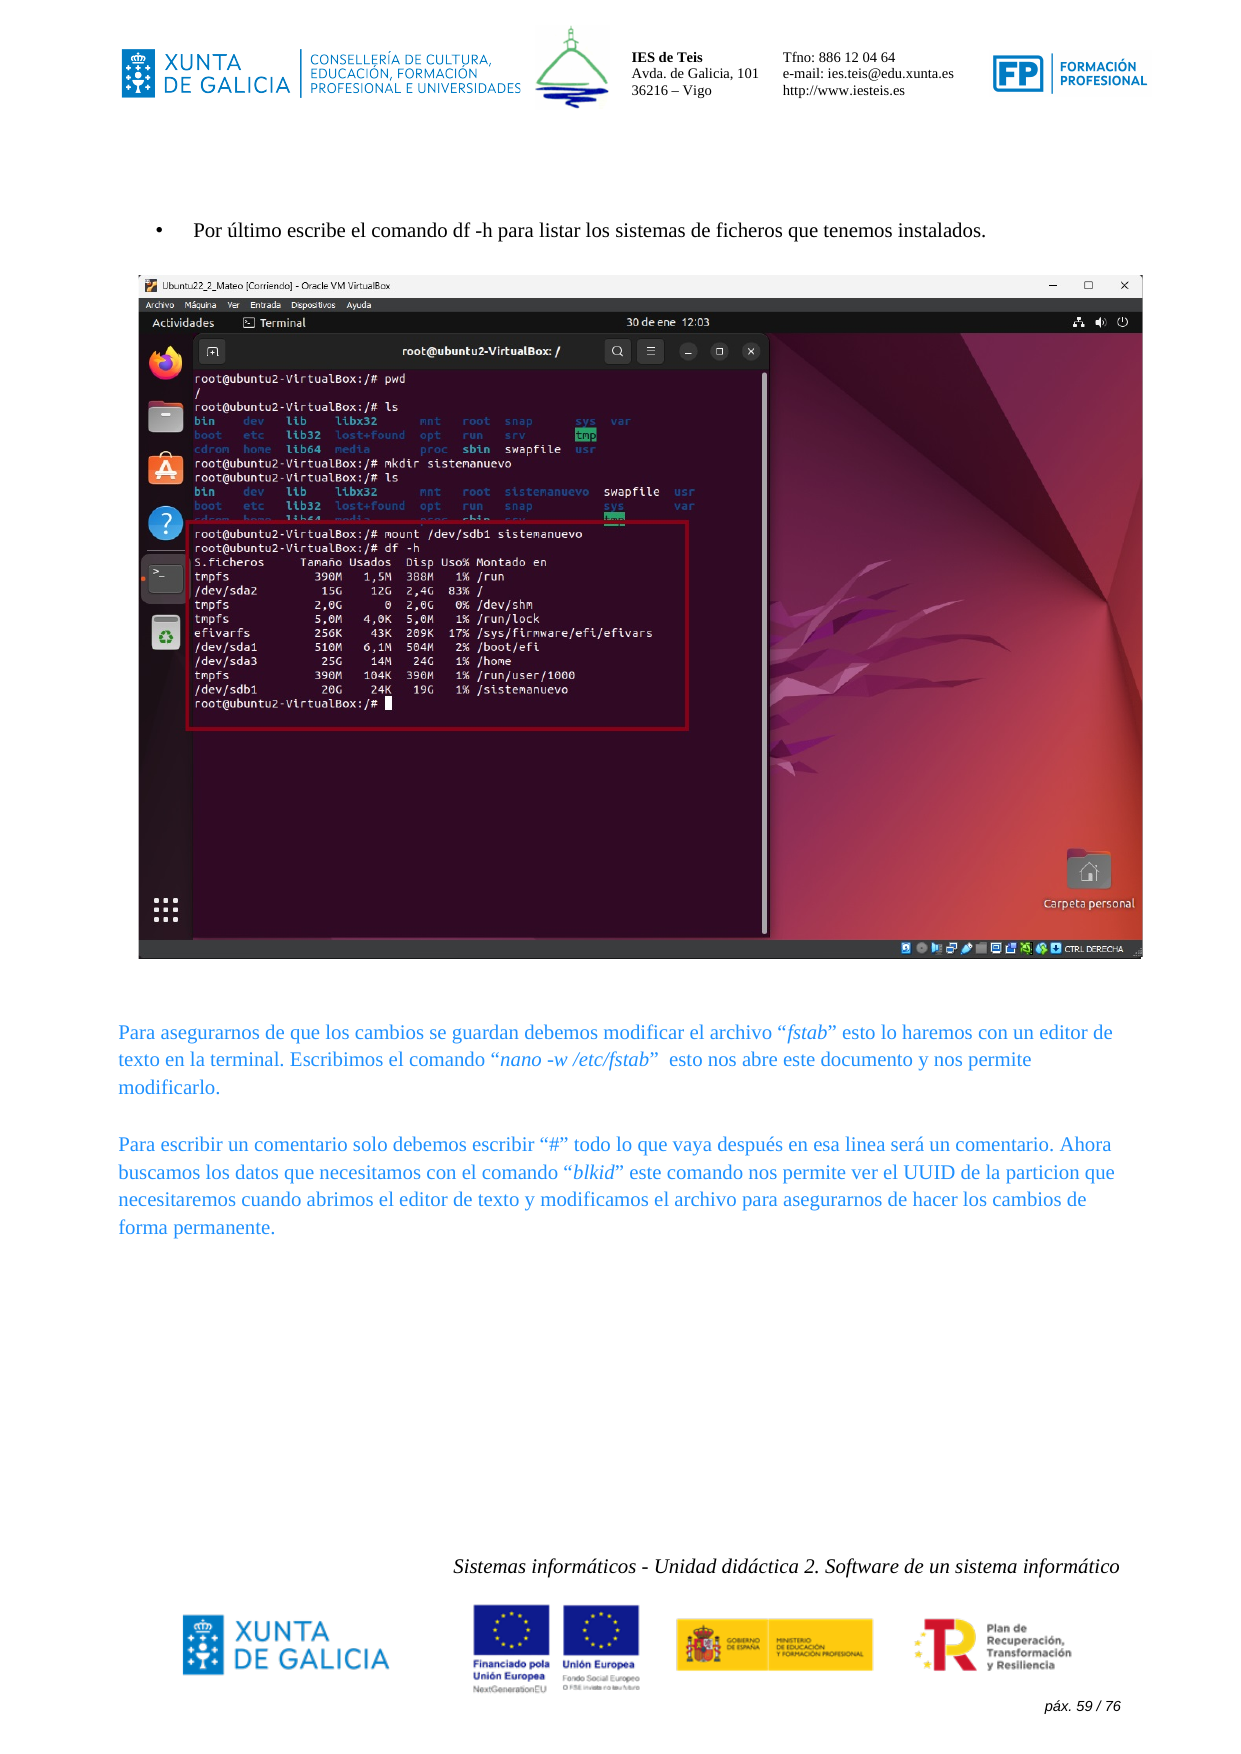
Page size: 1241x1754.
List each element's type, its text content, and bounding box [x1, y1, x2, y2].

picture [138, 275, 1143, 959]
text Para asegurarnos de que los cambios se guardan debemos modificar el archivo “fstab” esto lo haremos con un editor de texto en la terminal. Escribimos el comando “nano -w /etc/fstab” esto nos abre este documento y nos permite modificarlo. [118, 1020, 1122, 1099]
list Por último escribe el comando df -h para listar los sistemas de ficheros que tenemos instalados. [156, 217, 1122, 242]
picture [182, 1593, 1085, 1700]
text Para escribir un comentario solo debemos escribir “#” todo lo que vaya después en esa linea será un comentario. Ahora buscamos los datos que necesitamos con el comando “blkid” este comando nos permite ver el UUID de la particion que necesitaremos cuando abrimos el editor de texto y modificamos el archivo para asegurarnos de hacer los cambios de forma permanente. [118, 1132, 1122, 1239]
picture [989, 50, 1153, 97]
picture [121, 49, 521, 98]
picture [534, 25, 611, 110]
